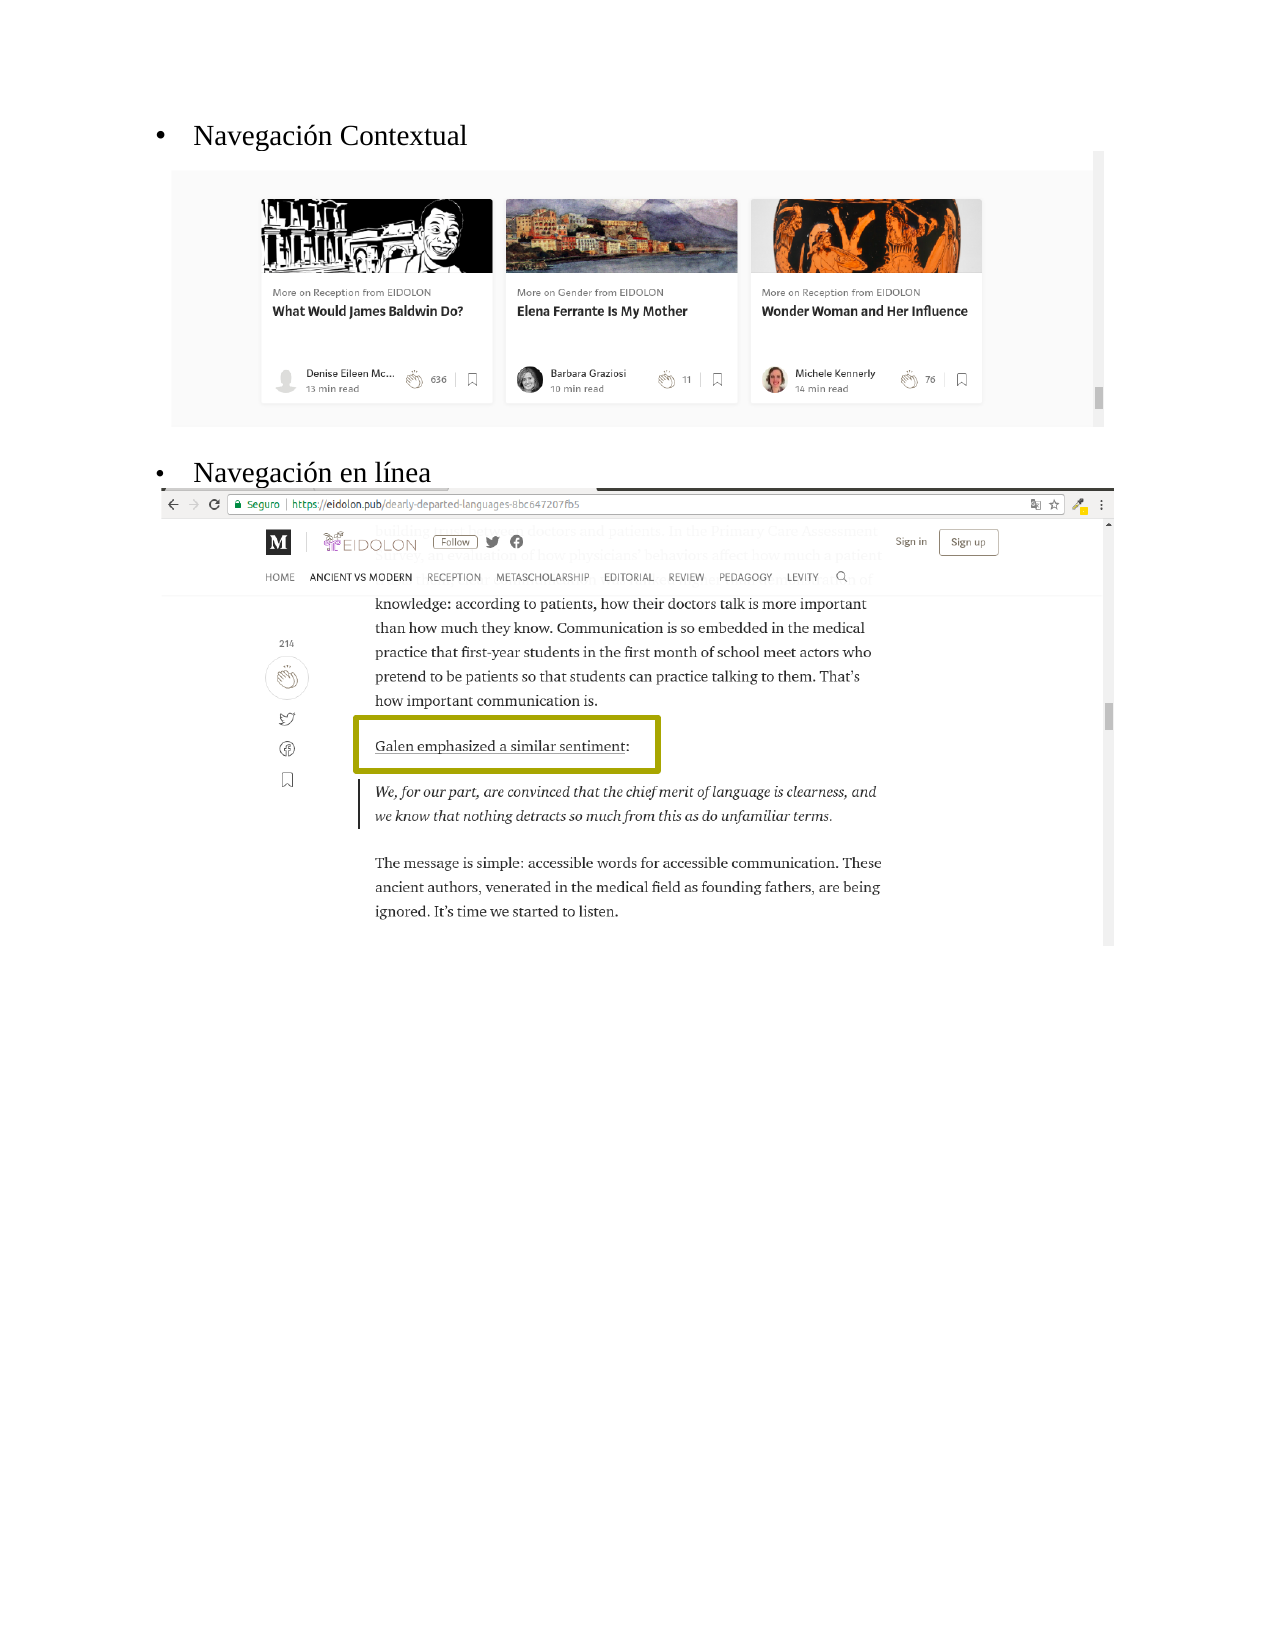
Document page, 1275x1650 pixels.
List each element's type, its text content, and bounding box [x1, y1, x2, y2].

picture [161, 488, 1114, 946]
list Navegación Contextual [156, 118, 1157, 152]
picture [171, 151, 1104, 427]
list Navegación en línea [156, 455, 1157, 489]
